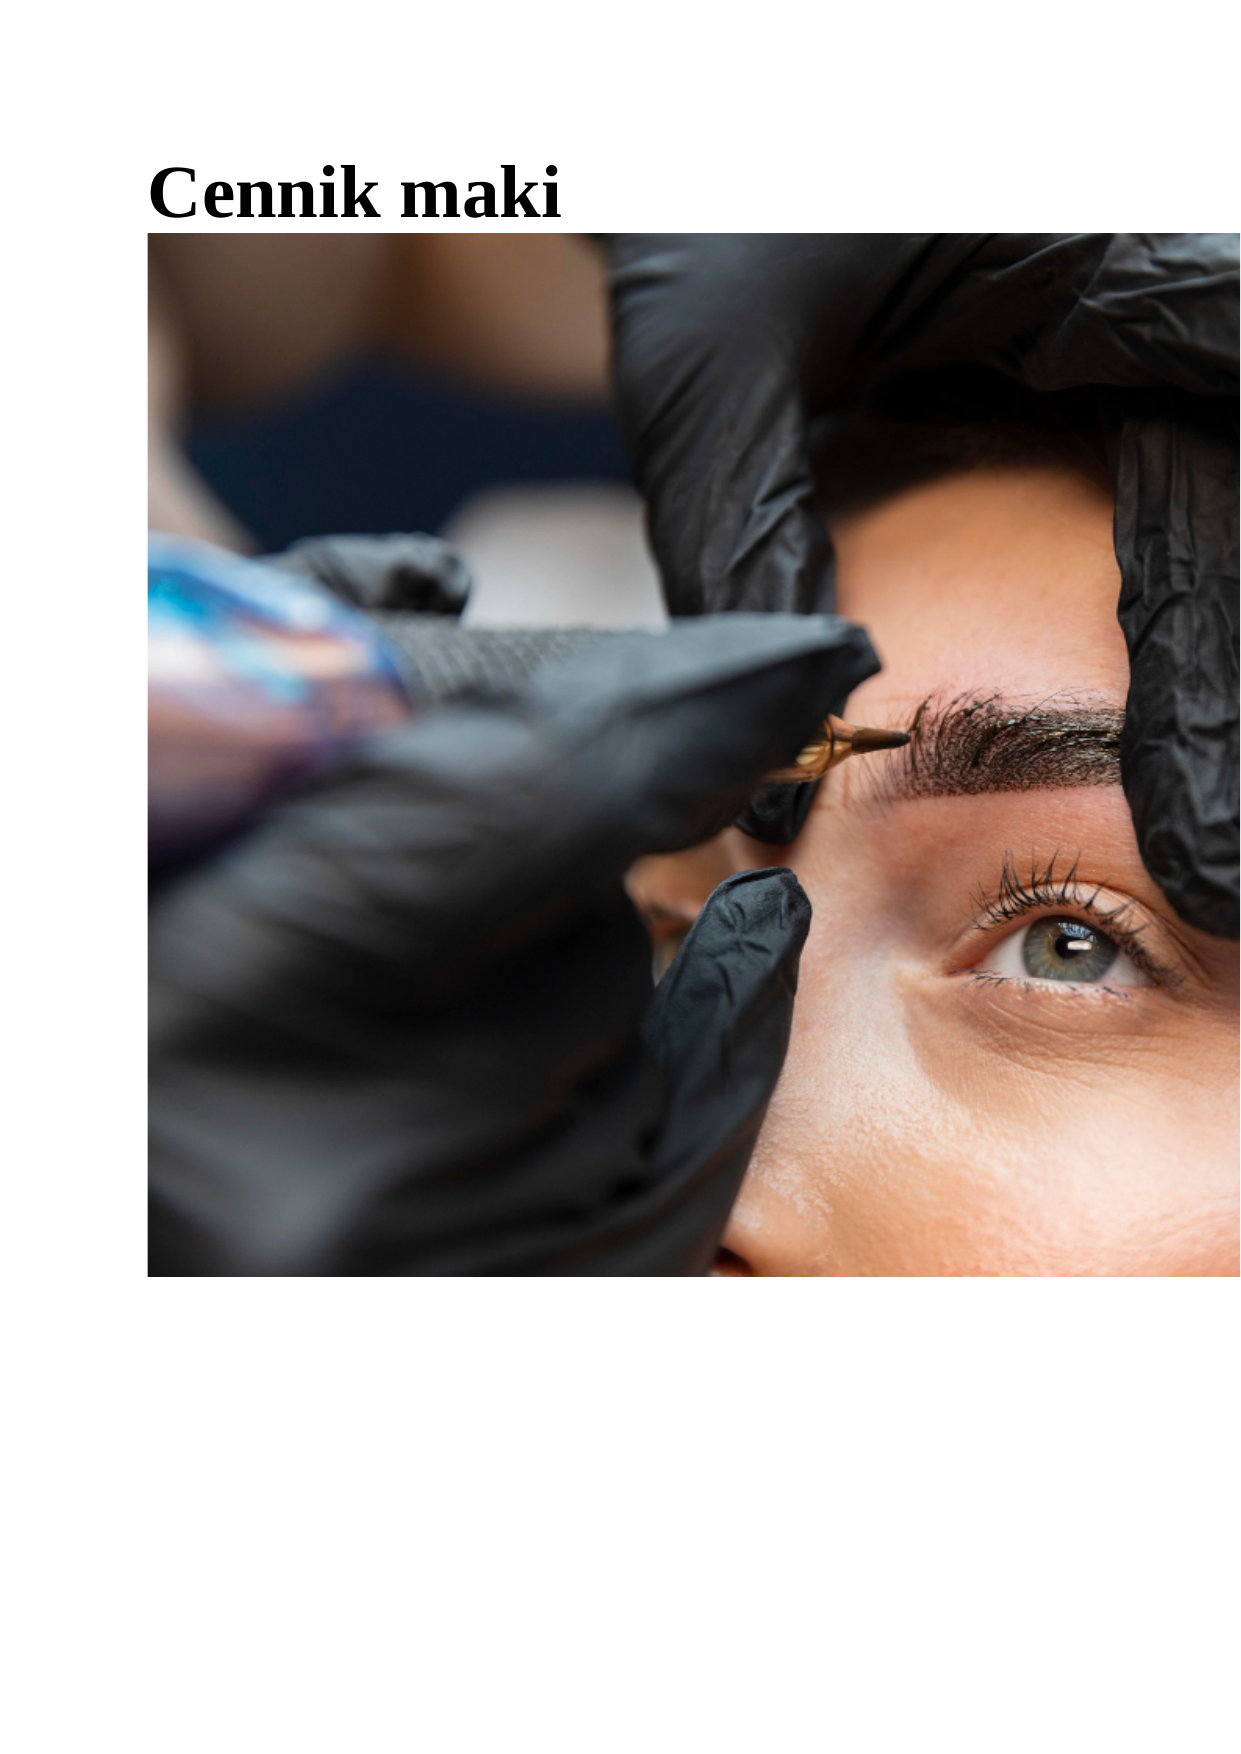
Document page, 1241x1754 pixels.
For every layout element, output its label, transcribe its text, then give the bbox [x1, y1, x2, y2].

text Cennik KosmetologiaCennik makijaż permanentny [148, 148, 1093, 233]
